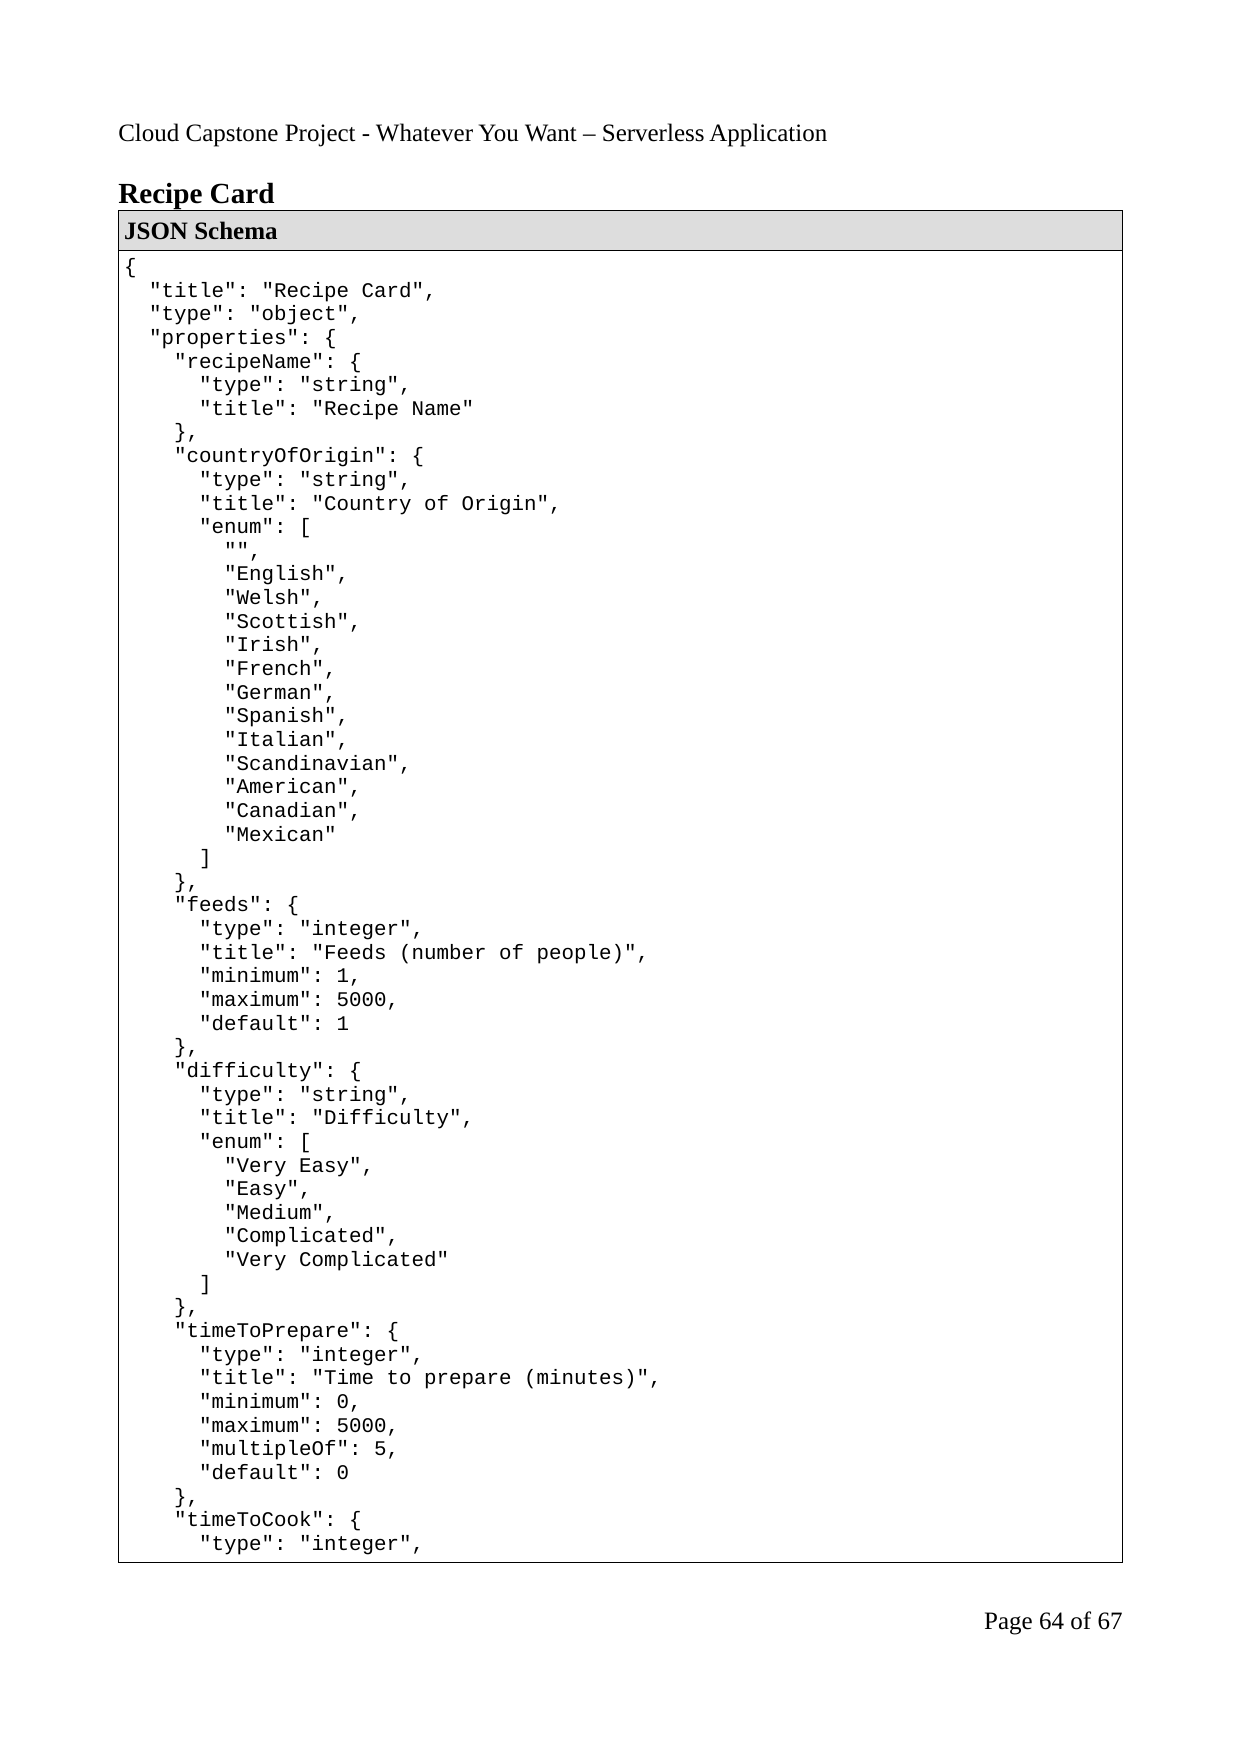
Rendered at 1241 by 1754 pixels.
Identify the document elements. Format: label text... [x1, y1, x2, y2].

table_header JSON Schema [119, 211, 1122, 250]
subtitle Recipe Card [118, 176, 1122, 210]
table_cell { "title": "Recipe Card", "type": "object", "properties": { "recipeName": { "type": "string", "title": "Recipe Name" }, "countryOfOrigin": { "type": "string", "title": "Country of Origin", "enum": [ "", "English", "Welsh", "Scottish", "Irish", "French", "German", "Spanish", "Italian", "Scandinavian", "American", "Canadian", "Mexican" ] }, "feeds": { "type": "integer", "title": "Feeds (number of people)", "minimum": 1, "maximum": 5000, "default": 1 }, "difficulty": { "type": "string", "title": "Difficulty", "enum": [ "Very Easy", "Easy", "Medium", "Complicated", "Very Complicated" ] }, "timeToPrepare": { "type": "integer", "title": "Time to prepare (minutes)", "minimum": 0, "maximum": 5000, "multipleOf": 5, "default": 0 }, "timeToCook": { "type": "integer", [119, 251, 1122, 1562]
